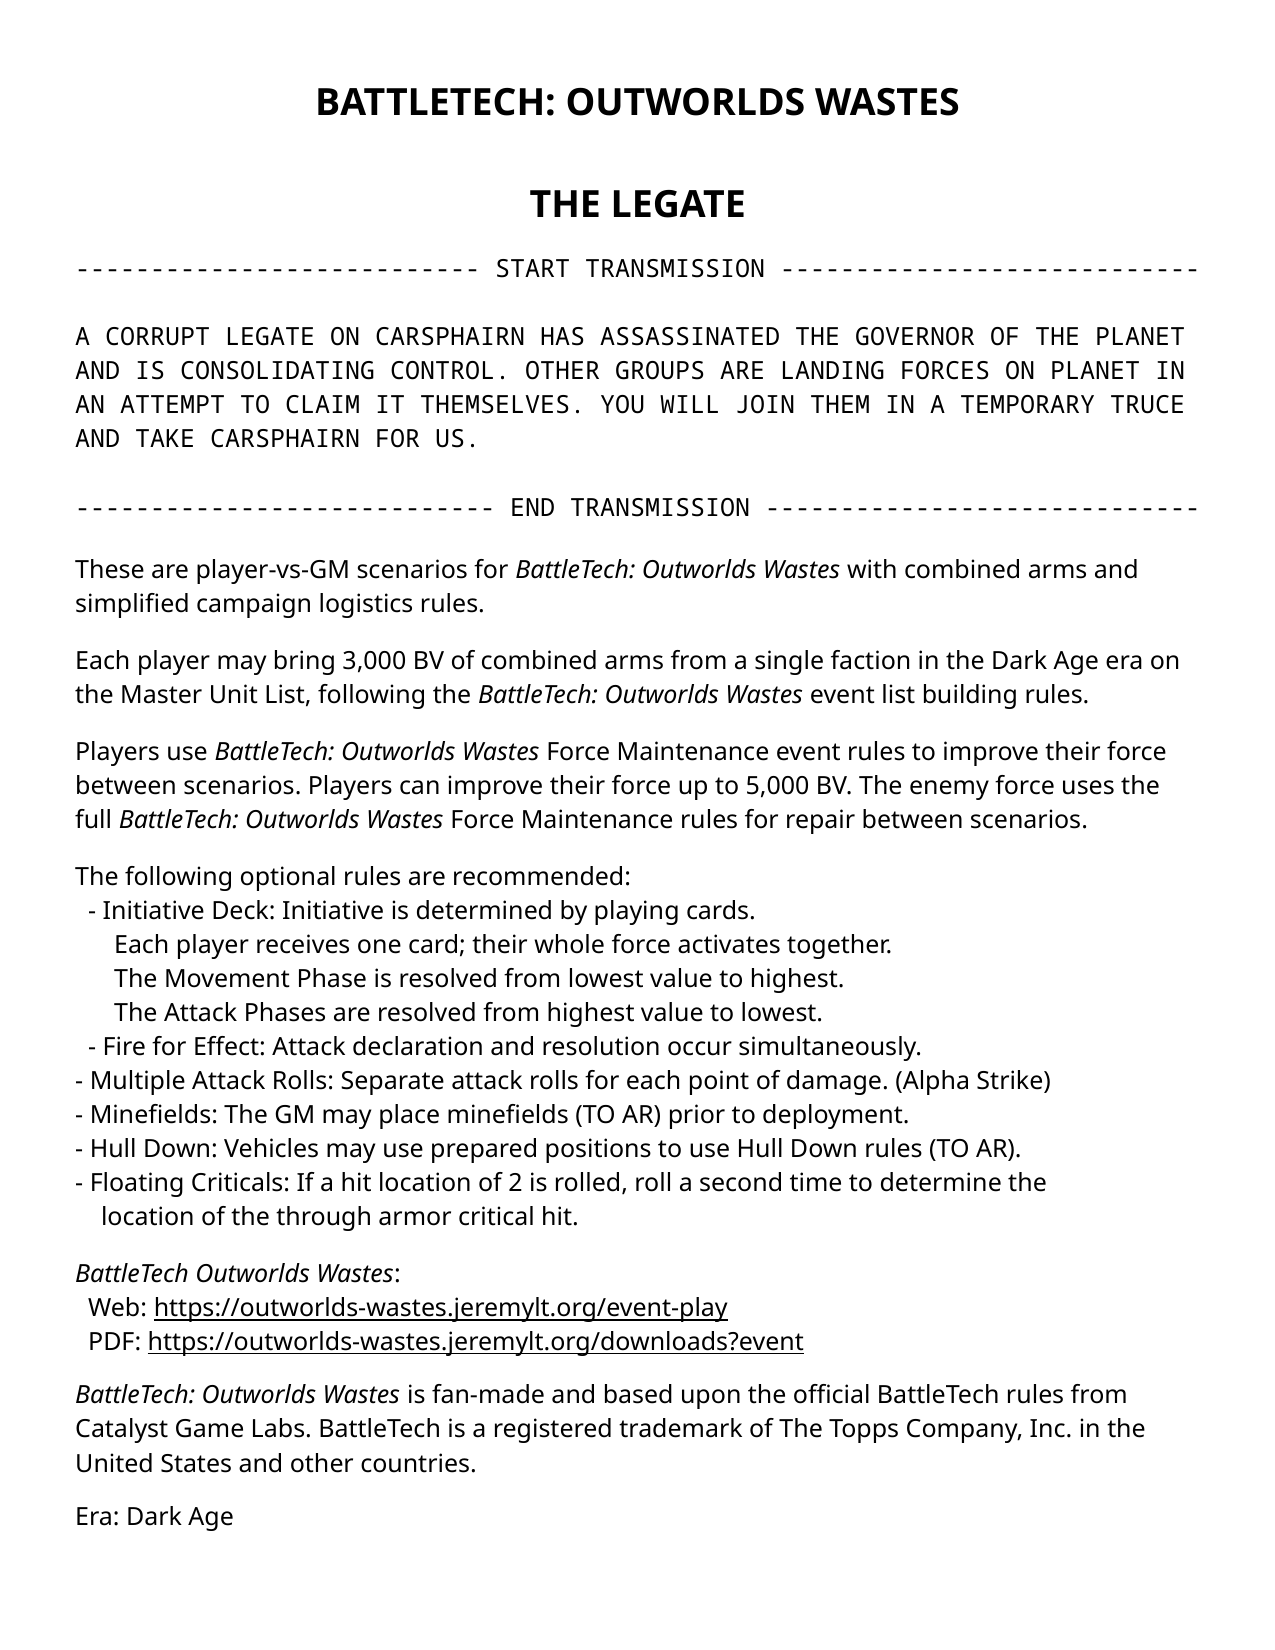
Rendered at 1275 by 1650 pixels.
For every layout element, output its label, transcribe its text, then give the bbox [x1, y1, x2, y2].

text The following optional rules are recommended: [75, 858, 1200, 892]
text BattleTech: Outworlds Wastes is fan-made and based upon the official BattleTech rules from Catalyst Game Labs. BattleTech is a registered trademark of The Topps Company, Inc. in the United States and other countries. [75, 1377, 1200, 1479]
text These are player-vs-GM scenarios for BattleTech: Outworlds Wastes with combined arms and simplified campaign logistics rules. [75, 552, 1200, 620]
text Each player receives one card; their whole force activates together. [75, 926, 1200, 961]
text PDF: https://outworlds-wastes.jeremylt.org/downloads?event [75, 1324, 1200, 1358]
text BATTLETECH: OUTWORLDS WASTES [75, 75, 1200, 126]
text The Movement Phase is resolved from lowest value to highest. [75, 961, 1200, 994]
text Each player may bring 3,000 BV of combined arms from a single faction in the Dark Age era on the Master Unit List, following the BattleTech: Outworlds Wastes event list building rules. [75, 643, 1200, 711]
text location of the through armor critical hit. [75, 1199, 1200, 1233]
text - Hull Down: Vehicles may use prepared positions to use Hull Down rules (TO AR). [75, 1131, 1200, 1165]
text --------------------------- START TRANSMISSION ---------------------------- [75, 251, 1200, 285]
text - Fire for Effect: Attack declaration and resolution occur simultaneously. [75, 1029, 1200, 1063]
text - Initiative Deck: Initiative is determined by playing cards. [75, 892, 1200, 926]
subtitle THE LEGATE [75, 126, 1200, 228]
text - Minefields: The GM may place minefields (TO AR) prior to deployment. [75, 1097, 1200, 1131]
text Era: Dark Age [75, 1498, 1200, 1532]
text The Attack Phases are resolved from highest value to lowest. [75, 994, 1200, 1029]
text Players use BattleTech: Outworlds Wastes Force Maintenance event rules to improve their force between scenarios. Players can improve their force up to 5,000 BV. The enemy force uses the full BattleTech: Outworlds Wastes Force Maintenance rules for repair between scenarios. [75, 733, 1200, 836]
text - Floating Criticals: If a hit location of 2 is rolled, roll a second time to determine the [75, 1165, 1200, 1199]
text Web: https://outworlds-wastes.jeremylt.org/event-play [75, 1290, 1200, 1324]
text BattleTech Outworlds Wastes: [75, 1256, 1200, 1290]
text - Multiple Attack Rolls: Separate attack rolls for each point of damage. (Alpha Strike) [75, 1063, 1200, 1097]
text A CORRUPT LEGATE ON CARSPHAIRN HAS ASSASSINATED THE GOVERNOR OF THE PLANET AND IS CONSOLIDATING CONTROL. OTHER GROUPS ARE LANDING FORCES ON PLANET IN AN ATTEMPT TO CLAIM IT THEMSELVES. YOU WILL JOIN THEM IN A TEMPORARY TRUCE AND TAKE CARSPHAIRN FOR US. [75, 285, 1200, 455]
text ---------------------------- END TRANSMISSION ----------------------------- [75, 455, 1200, 523]
